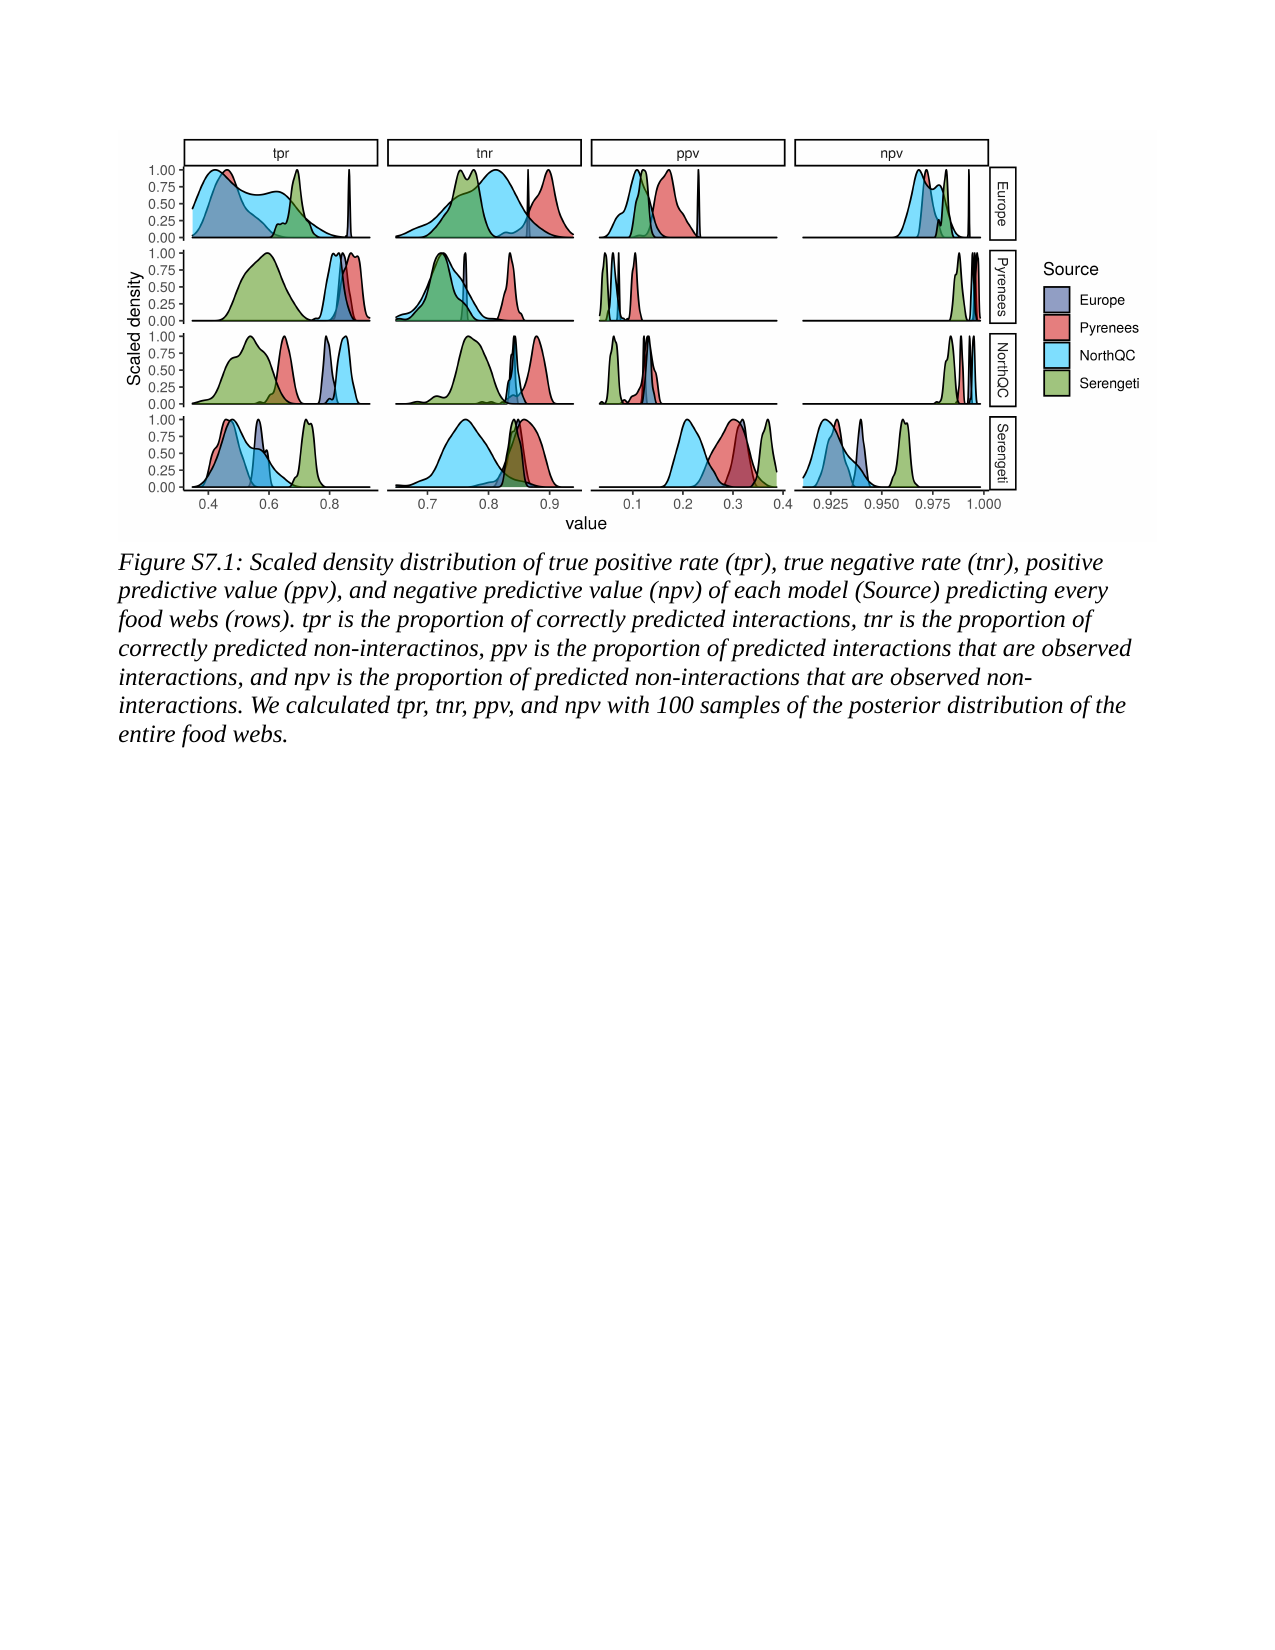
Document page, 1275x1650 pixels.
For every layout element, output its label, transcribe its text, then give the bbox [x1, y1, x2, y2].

text Figure S7.1: Scaled density distribution of true positive rate (tpr), true negative rate (tnr), positive predictive value (ppv), and negative predictive value (npv) of each model (Source) predicting every food webs (rows). tpr is the proportion of correctly predicted interactions, tnr is the proportion of correctly predicted non-interactinos, ppv is the proportion of predicted interactions that are observed interactions, and npv is the proportion of predicted non-interactions that are observed non-interactions. We calculated tpr, tnr, ppv, and npv with 100 samples of the posterior distribution of the entire food webs. [118, 542, 1157, 748]
picture [118, 130, 1157, 542]
